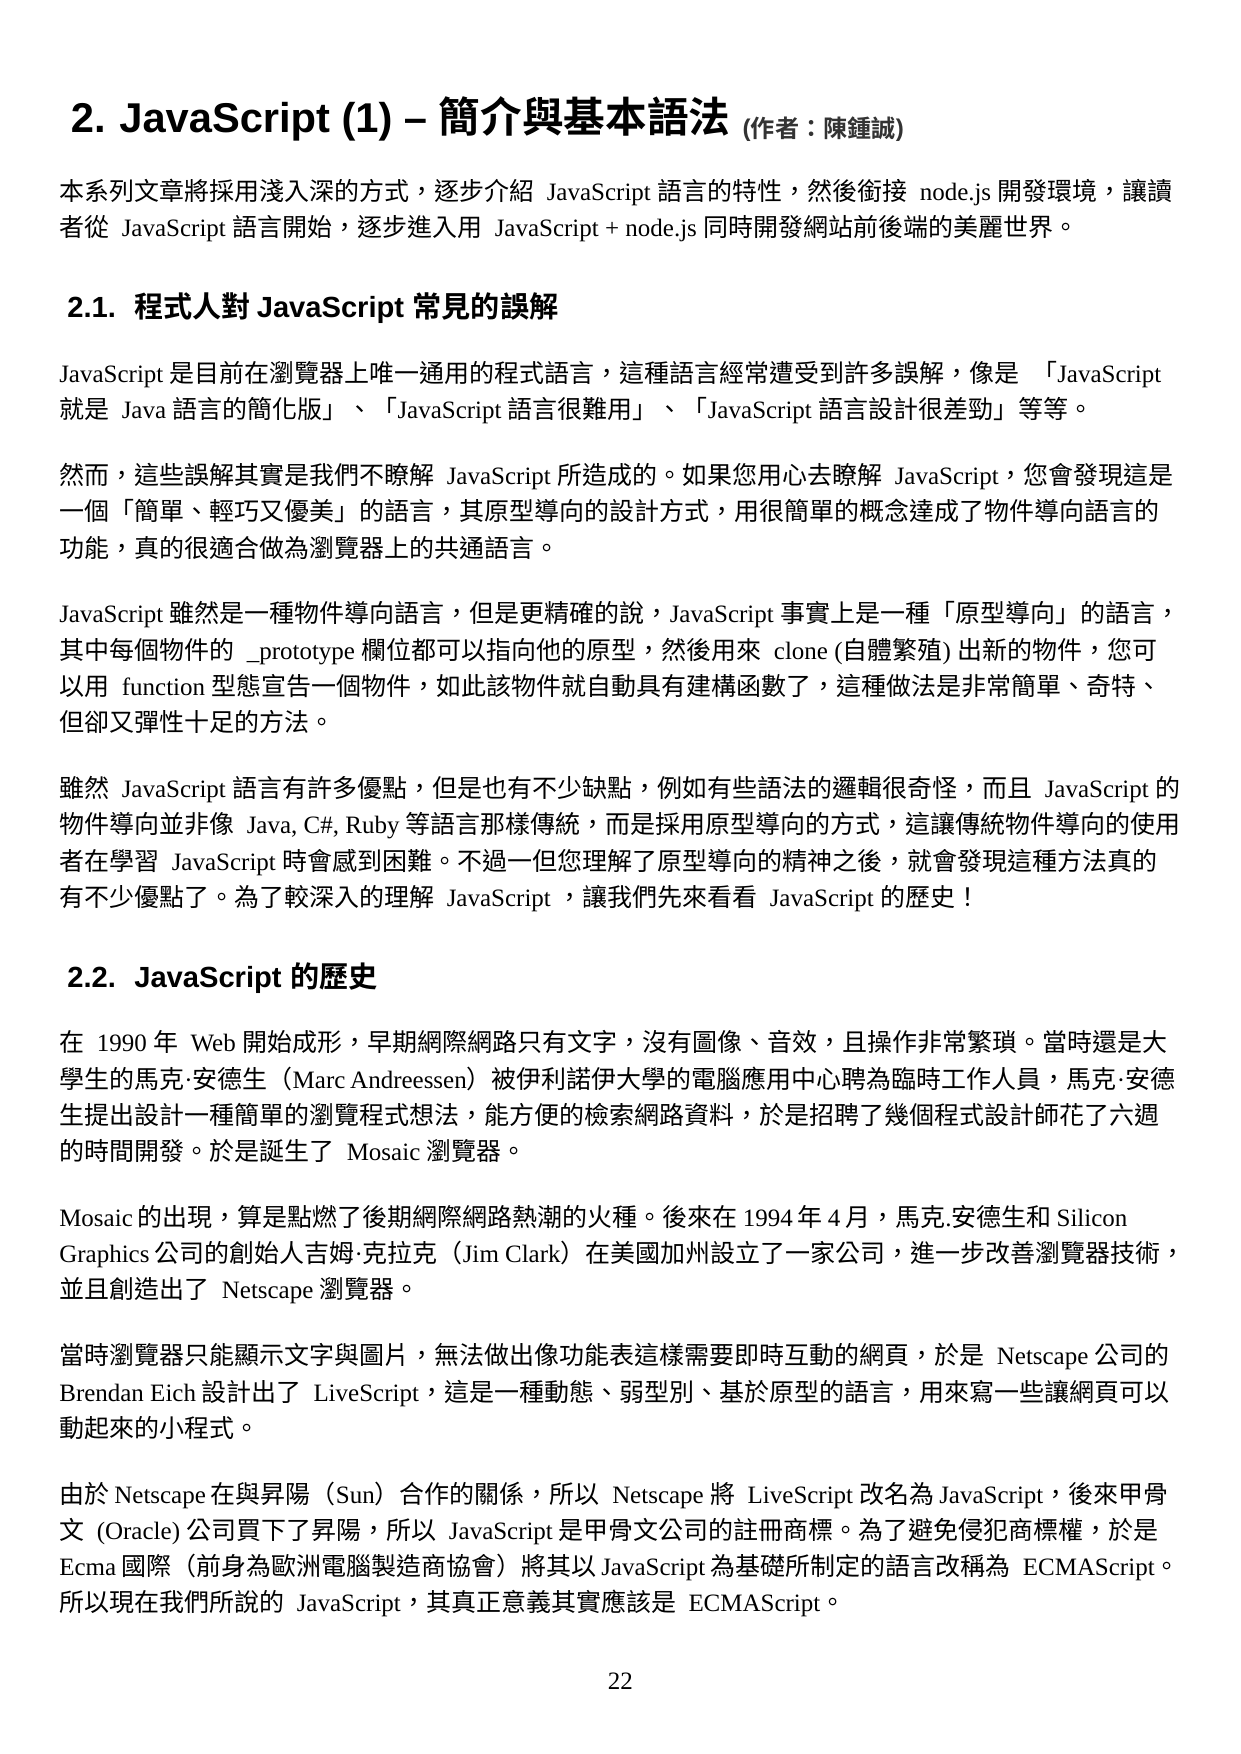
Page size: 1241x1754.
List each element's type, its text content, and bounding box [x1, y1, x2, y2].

text 然而，這些誤解其實是我們不瞭解 JavaScript 所造成的。如果您用心去瞭解 JavaScript，您會發現這是一個「簡單、輕巧又優美」的語言，其原型導向的設計方式，用很簡單的概念達成了物件導向語言的功能，真的很適合做為瀏覽器上的共通語言。 [59, 456, 1181, 564]
text 在 1990 年 Web 開始成形，早期網際網路只有文字，沒有圖像、音效，且操作非常繁瑣。當時還是大學生的馬克·安德生（Marc Andreessen）被伊利諾伊大學的電腦應用中心聘為臨時工作人員，馬克·安德生提出設計一種簡單的瀏覽程式想法，能方便的檢索網路資料，於是招聘了幾個程式設計師花了六週的時間開發。於是誕生了 Mosaic 瀏覽器。 [59, 1023, 1181, 1168]
text 本系列文章將採用淺入深的方式，逐步介紹 JavaScript 語言的特性，然後銜接 node.js 開發環境，讓讀者從 JavaScript 語言開始，逐步進入用 JavaScript + node.js 同時開發網站前後端的美麗世界。 [59, 172, 1181, 244]
text JavaScript 是目前在瀏覽器上唯一通用的程式語言，這種語言經常遭受到許多誤解，像是 「JavaScript 就是 Java 語言的簡化版」、「JavaScript 語言很難用」、「JavaScript 語言設計很差勁」等等。 [59, 353, 1181, 426]
subtitle 程式人對JavaScript 常見的誤解 [59, 284, 1181, 326]
subtitle JavaScript 的歷史 [59, 953, 1181, 996]
subtitle JavaScript (1) – 簡介與基本語法 (作者：陳鍾誠) [59, 84, 1181, 144]
text Mosaic的出現，算是點燃了後期網際網路熱潮的火種。後來在1994年4月，馬克.安德生和Silicon Graphics公司的創始人吉姆·克拉克（Jim Clark）在美國加州設立了一家公司，進一步改善瀏覽器技術，並且創造出了 Netscape 瀏覽器。 [59, 1197, 1181, 1306]
text 雖然 JavaScript 語言有許多優點，但是也有不少缺點，例如有些語法的邏輯很奇怪，而且 JavaScript 的物件導向並非像 Java, C#, Ruby 等語言那樣傳統，而是採用原型導向的方式，這讓傳統物件導向的使用者在學習 JavaScript 時會感到困難。不過一但您理解了原型導向的精神之後，就會發現這種方法真的有不少優點了。為了較深入的理解 JavaScript ，讓我們先來看看 JavaScript 的歷史！ [59, 768, 1181, 913]
text 由於Netscape在與昇陽（Sun）合作的關係，所以 Netscape 將 LiveScript 改名為JavaScript，後來甲骨文 (Oracle) 公司買下了昇陽，所以 JavaScript是甲骨文公司的註冊商標。為了避免侵犯商標權，於是 Ecma國際（前身為歐洲電腦製造商協會）將其以JavaScript為基礎所制定的語言改稱為 ECMAScript。所以現在我們所說的 JavaScript，其真正意義其實應該是 ECMAScript。 [59, 1474, 1181, 1619]
text 當時瀏覽器只能顯示文字與圖片，無法做出像功能表這樣需要即時互動的網頁，於是 Netscape 公司的Brendan Eich設計出了 LiveScript，這是一種動態、弱型別、基於原型的語言，用來寫一些讓網頁可以動起來的小程式。 [59, 1336, 1181, 1444]
text JavaScript 雖然是一種物件導向語言，但是更精確的說，JavaScript 事實上是一種「原型導向」的語言，其中每個物件的 _prototype 欄位都可以指向他的原型，然後用來 clone (自體繁殖) 出新的物件，您可以用 function 型態宣告一個物件，如此該物件就自動具有建構函數了，這種做法是非常簡單、奇特、但卻又彈性十足的方法。 [59, 594, 1181, 739]
